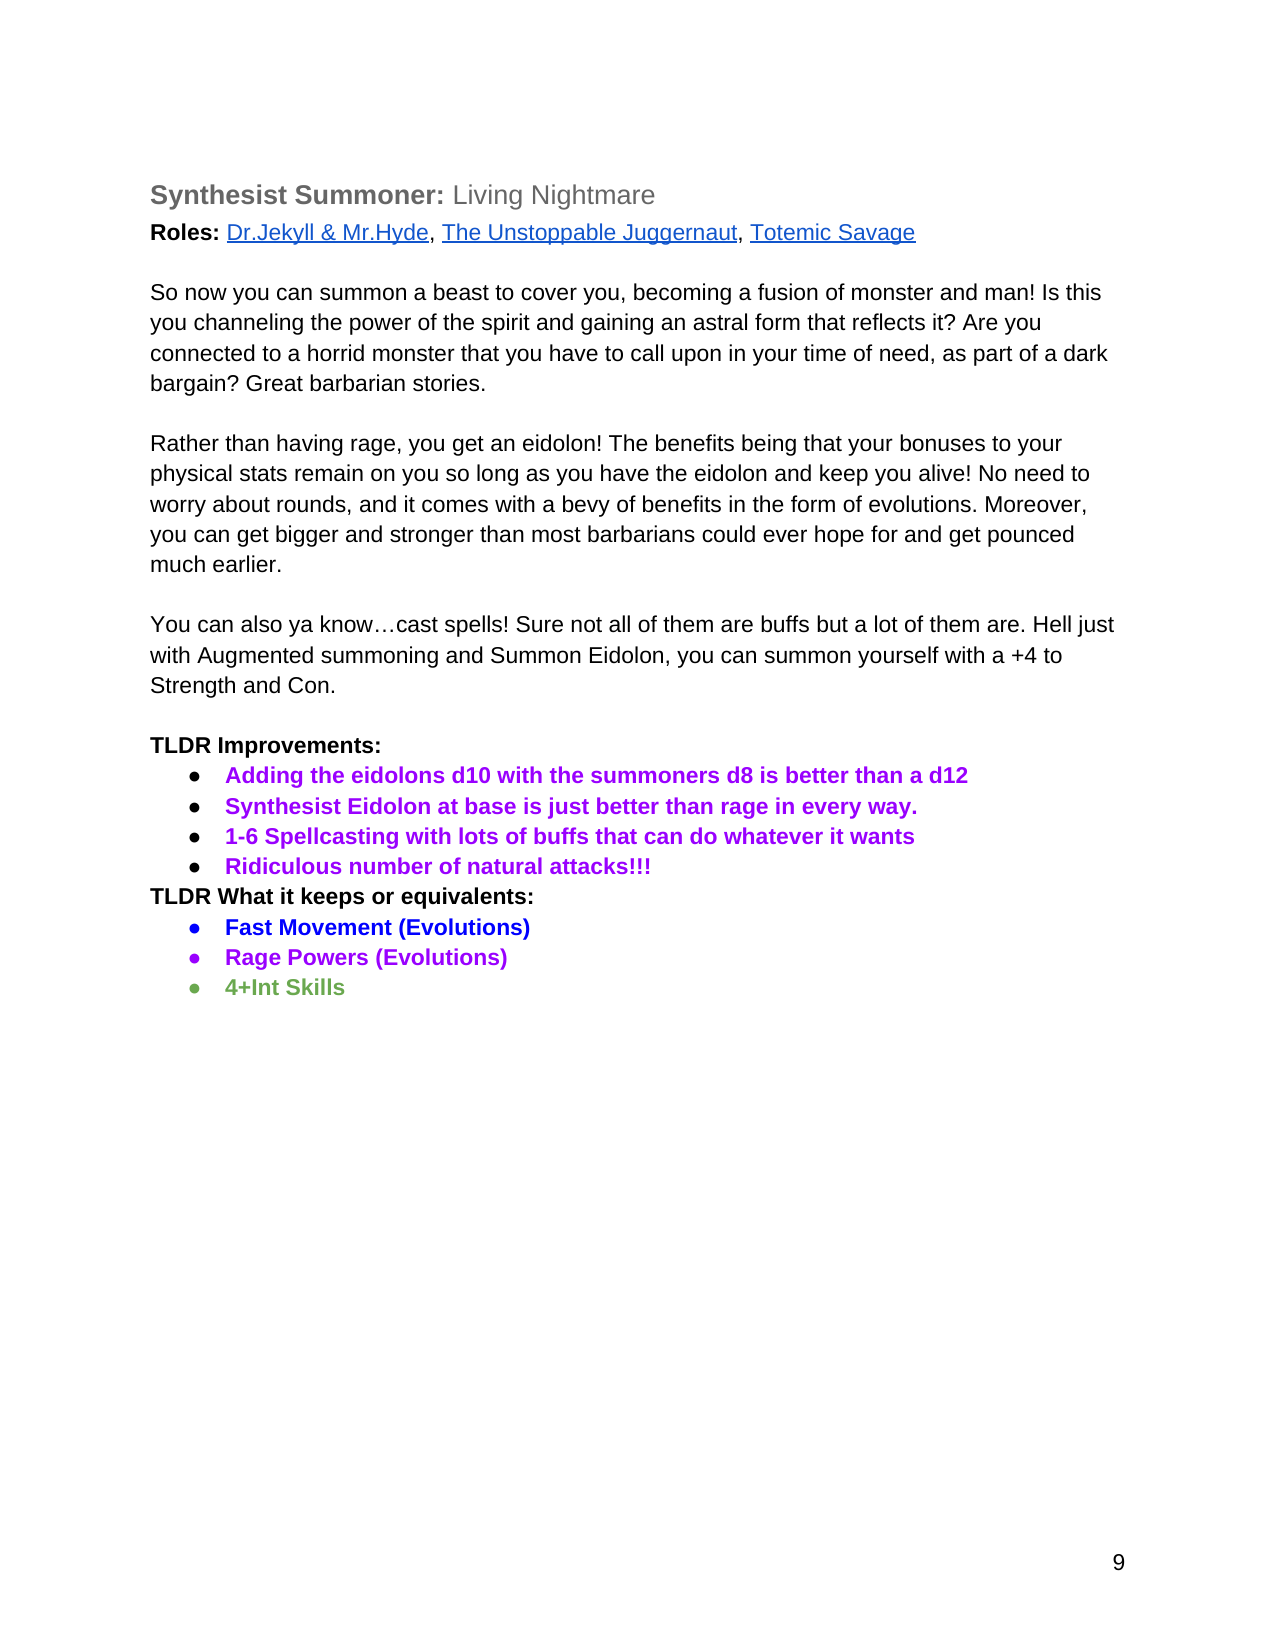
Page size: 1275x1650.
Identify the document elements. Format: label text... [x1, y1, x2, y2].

list Adding the eidolons d10 with the summoners d8 is better than a d12 [187, 762, 1125, 789]
list Rage Powers (Evolutions) [187, 944, 1125, 970]
text Roles: Dr.Jekyll & Mr.Hyde, The Unstoppable Juggernaut, Totemic Savage [150, 219, 1125, 245]
text TLDR What it keeps or equivalents: [150, 883, 1125, 910]
list 1-6 Spellcasting with lots of buffs that can do whatever it wants [187, 823, 1125, 849]
subtitle Synthesist Summoner: Living Nightmare [150, 179, 1125, 210]
list Fast Movement (Evolutions) [187, 913, 1125, 940]
text So now you can summon a beast to cover you, becoming a fusion of monster and man! Is this you channeling the power of the spirit and gaining an astral form that reflects it? Are you connected to a horrid monster that you have to call upon in your time of need, as part of a dark bargain? Great barbarian stories. [150, 279, 1125, 396]
list Synthesist Eidolon at base is just better than rage in every way. [187, 793, 1125, 819]
text You can also ya know…cast spells! Sure not all of them are buffs but a lot of them are. Hell just with Augmented summoning and Summon Eidolon, you can summon yourself with a +4 to Strength and Con. [150, 611, 1125, 698]
text TLDR Improvements: [150, 732, 1125, 759]
list 4+Int Skills [187, 974, 1125, 1000]
list Ridiculous number of natural attacks!!! [187, 853, 1125, 879]
text Rather than having rage, you get an eidolon! The benefits being that your bonuses to your physical stats remain on you so long as you have the eidolon and keep you alive! No need to worry about rounds, and it comes with a bevy of benefits in the form of evolutions. Moreover, you can get bigger and stronger than most barbarians could ever hope for and get pounced much earlier. [150, 430, 1125, 577]
